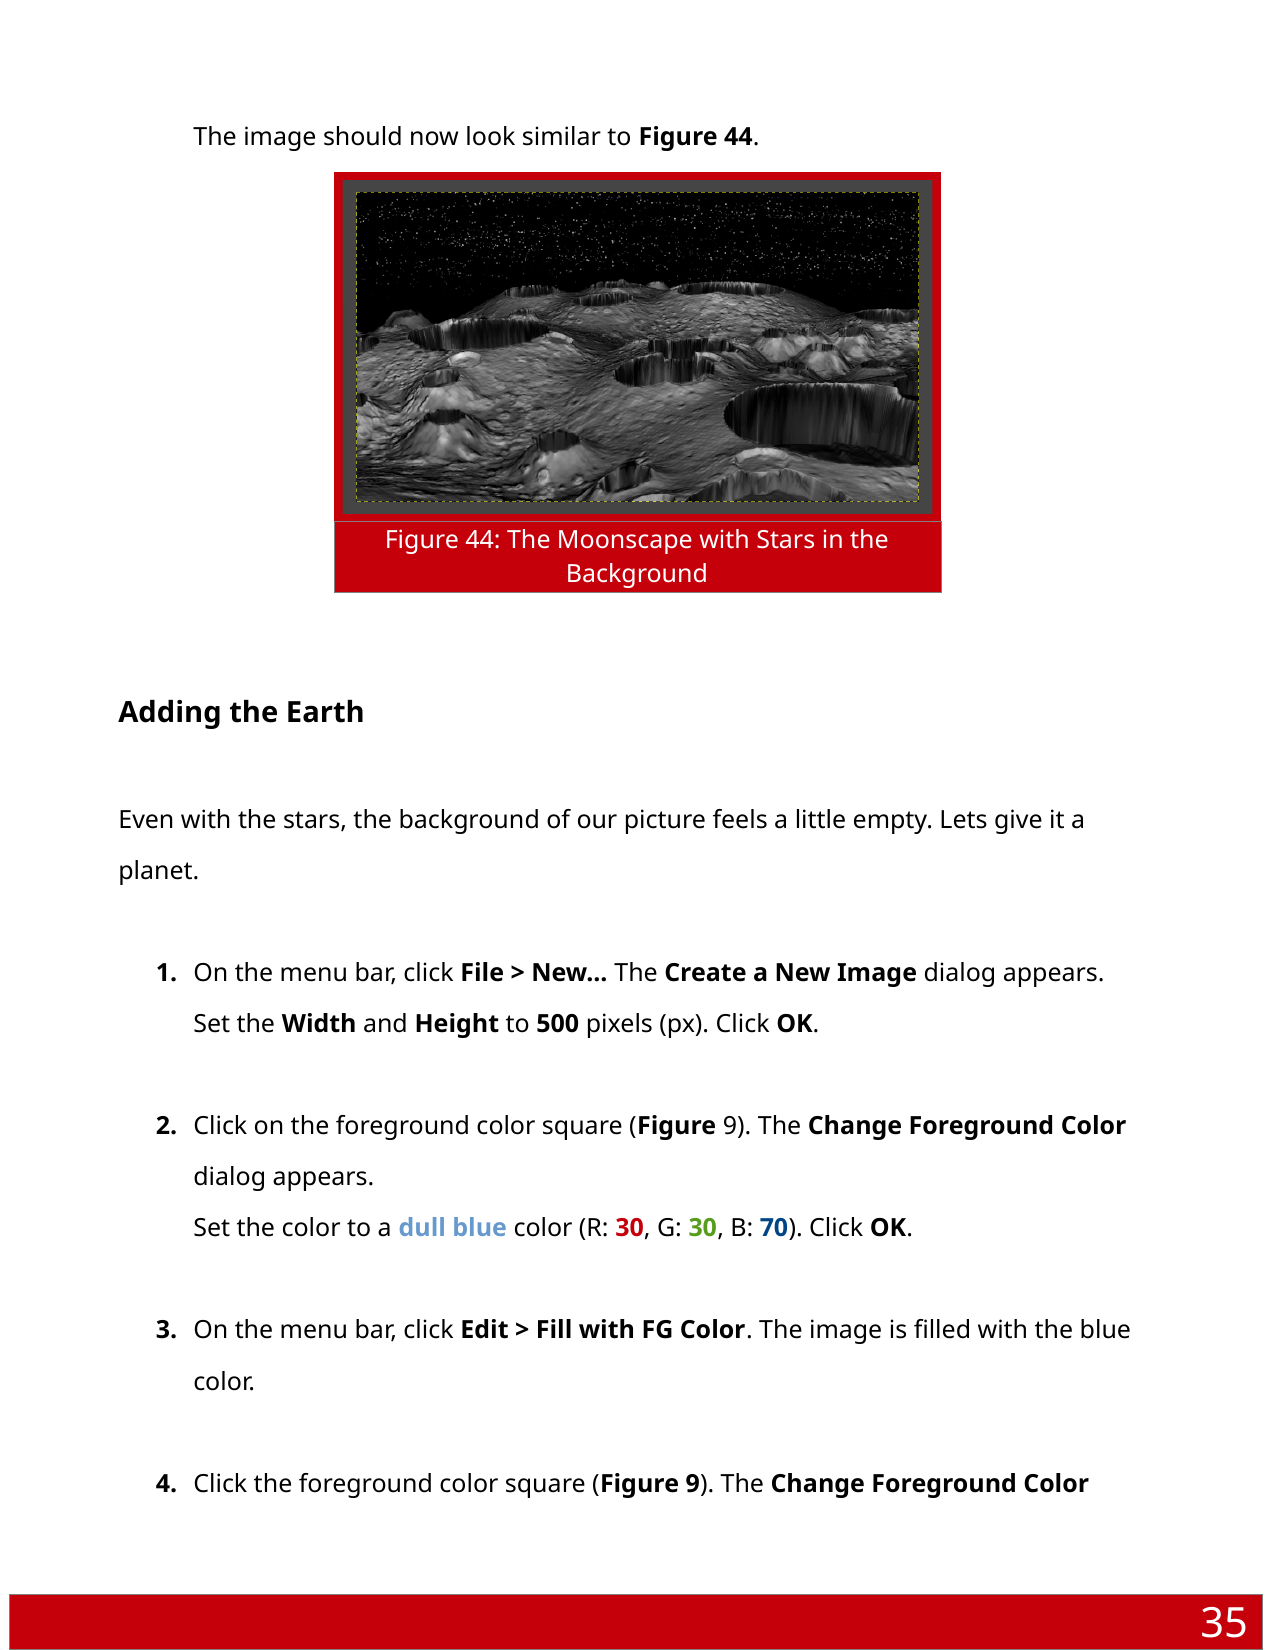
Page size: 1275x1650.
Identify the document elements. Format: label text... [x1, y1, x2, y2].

list Set the Width and Height to 500 pixels (px). Click OK. [156, 1006, 1157, 1040]
list On the menu bar, click Edit > Fill with FG Color. The image is filled with the blue color. [156, 1312, 1157, 1397]
list The image should now look similar to Figure 44. [156, 118, 1157, 152]
text Adding the Earth [118, 691, 1157, 731]
list Click the foreground color square (Figure 9). The Change Foreground Color [156, 1465, 1157, 1499]
list Click on the foreground color square (Figure 9). The Change Foreground Color dialog appears. [156, 1108, 1157, 1193]
list Set the color to a dull blue color (R: 30, G: 30, B: 70). Click OK. [156, 1210, 1157, 1244]
text Even with the stars, the background of our picture feels a little empty. Lets give it a planet. [118, 802, 1157, 887]
picture [342, 180, 933, 514]
list On the menu bar, click File > New... The Create a New Image dialog appears. [156, 955, 1157, 989]
